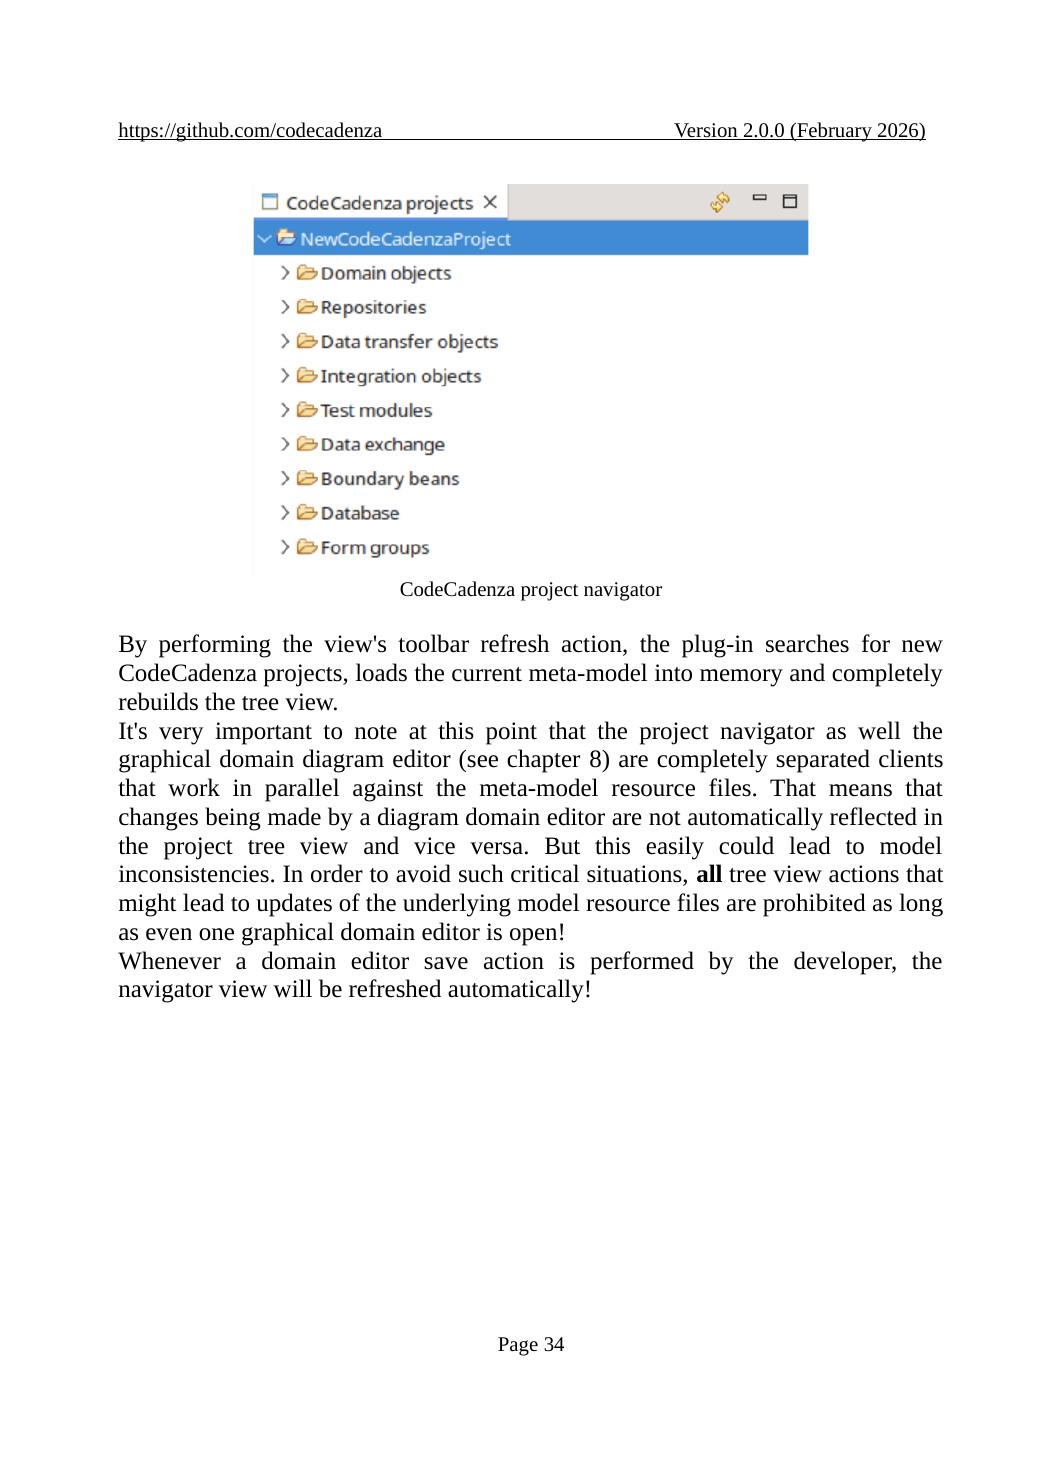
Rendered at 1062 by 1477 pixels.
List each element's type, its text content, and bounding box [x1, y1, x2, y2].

text By performing the view's toolbar refresh action, the plug-in searches for new CodeCadenza projects, loads the current meta-model into memory and completely rebuilds the tree view. [118, 629, 944, 716]
text It's very important to note at this point that the project navigator as well the graphical domain diagram editor (see chapter 8) are completely separated clients that work in parallel against the meta-model resource files. That means that changes being made by a diagram domain editor are not automatically reflected in the project tree view and vice versa. But this easily could lead to model inconsistencies. In order to avoid such critical situations, all tree view actions that might lead to updates of the underlying model resource files are prohibited as long as even one graphical domain editor is open! [118, 716, 944, 946]
text Whenever a domain editor save action is performed by the developer, the navigator view will be refreshed automatically! [118, 946, 944, 1003]
picture [253, 184, 809, 577]
text CodeCadenza project navigator [253, 577, 808, 601]
